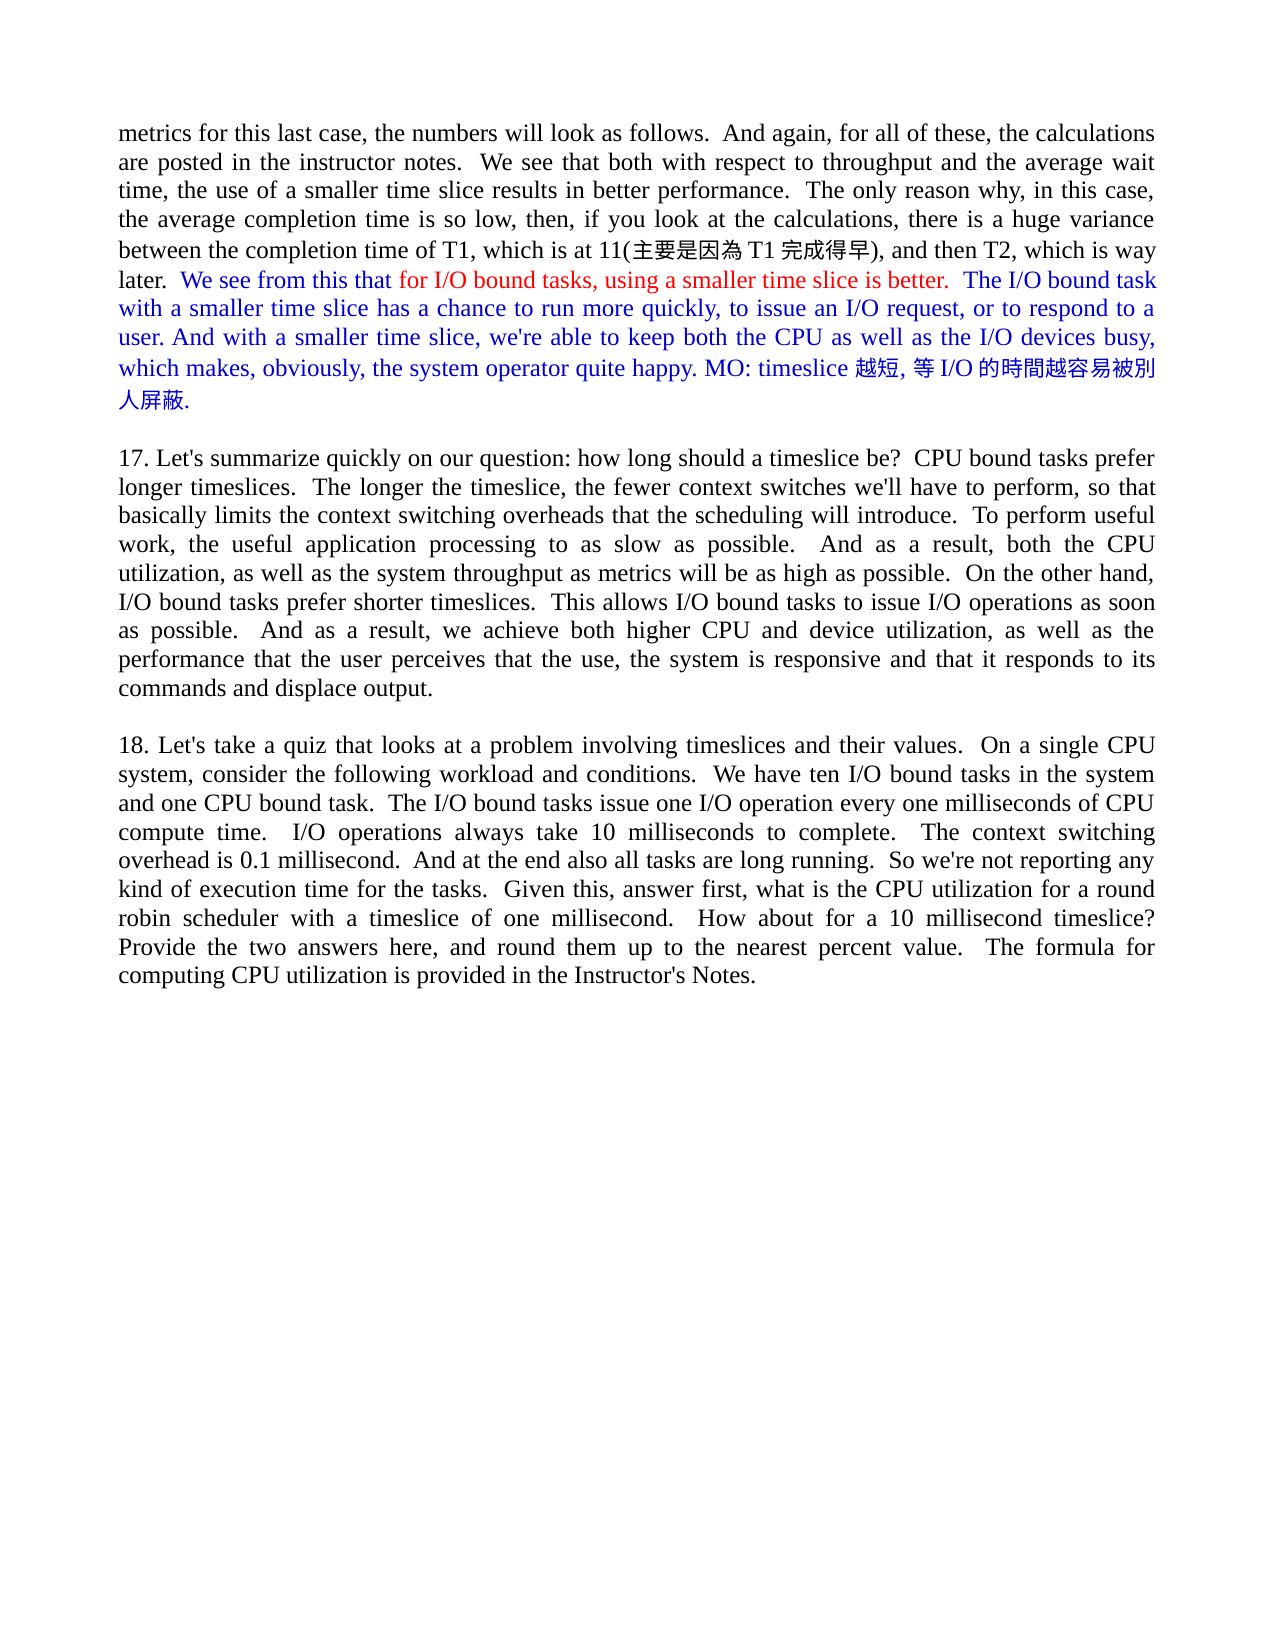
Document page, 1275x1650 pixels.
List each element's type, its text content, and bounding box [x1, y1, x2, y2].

text 17. Let's summarize quickly on our question: how long should a timeslice be? CPU bound tasks prefer longer timeslices. The longer the timeslice, the fewer context switches we'll have to perform, so that basically limits the context switching overheads that the scheduling will introduce. To perform useful work, the useful application processing to as slow as possible. And as a result, both the CPU utilization, as well as the system throughput as metrics will be as high as possible. On the other hand, I/O bound tasks prefer shorter timeslices. This allows I/O bound tasks to issue I/O operations as soon as possible. And as a result, we achieve both higher CPU and device utilization, as well as the performance that the user perceives that the use, the system is responsive and that it responds to its commands and displace output. [118, 443, 1157, 702]
text 18. Let's take a quiz that looks at a problem involving timeslices and their values. On a single CPU system, consider the following workload and conditions. We have ten I/O bound tasks in the system and one CPU bound task. The I/O bound tasks issue one I/O operation every one milliseconds of CPU compute time. I/O operations always take 10 milliseconds to complete. The context switching overhead is 0.1 millisecond. And at the end also all tasks are long running. So we're not reporting any kind of execution time for the tasks. Given this, answer first, what is the CPU utilization for a round robin scheduler with a timeslice of one millisecond. How about for a 10 millisecond timeslice? Provide the two answers here, and round them up to the nearest percent value. The formula for computing CPU utilization is provided in the Instructor's Notes. [118, 731, 1157, 989]
text metrics for this last case, the numbers will look as follows. And again, for all of these, the calculations are posted in the instructor notes. We see that both with respect to throughput and the average wait time, the use of a smaller time slice results in better performance. The only reason why, in this case, the average completion time is so low, then, if you look at the calculations, there is a huge variance between the completion time of T1, which is at 11(主要是因為T1完成得早), and then T2, which is way later. We see from this that for I/O bound tasks, using a smaller time slice is better. The I/O bound task with a smaller time slice has a chance to run more quickly, to issue an I/O request, or to respond to a user. And with a smaller time slice, we're able to keep both the CPU as well as the I/O devices busy, which makes, obviously, the system operator quite happy. MO: timeslice越短, 等I/O的時間越容易被別人屏蔽. [118, 118, 1157, 414]
